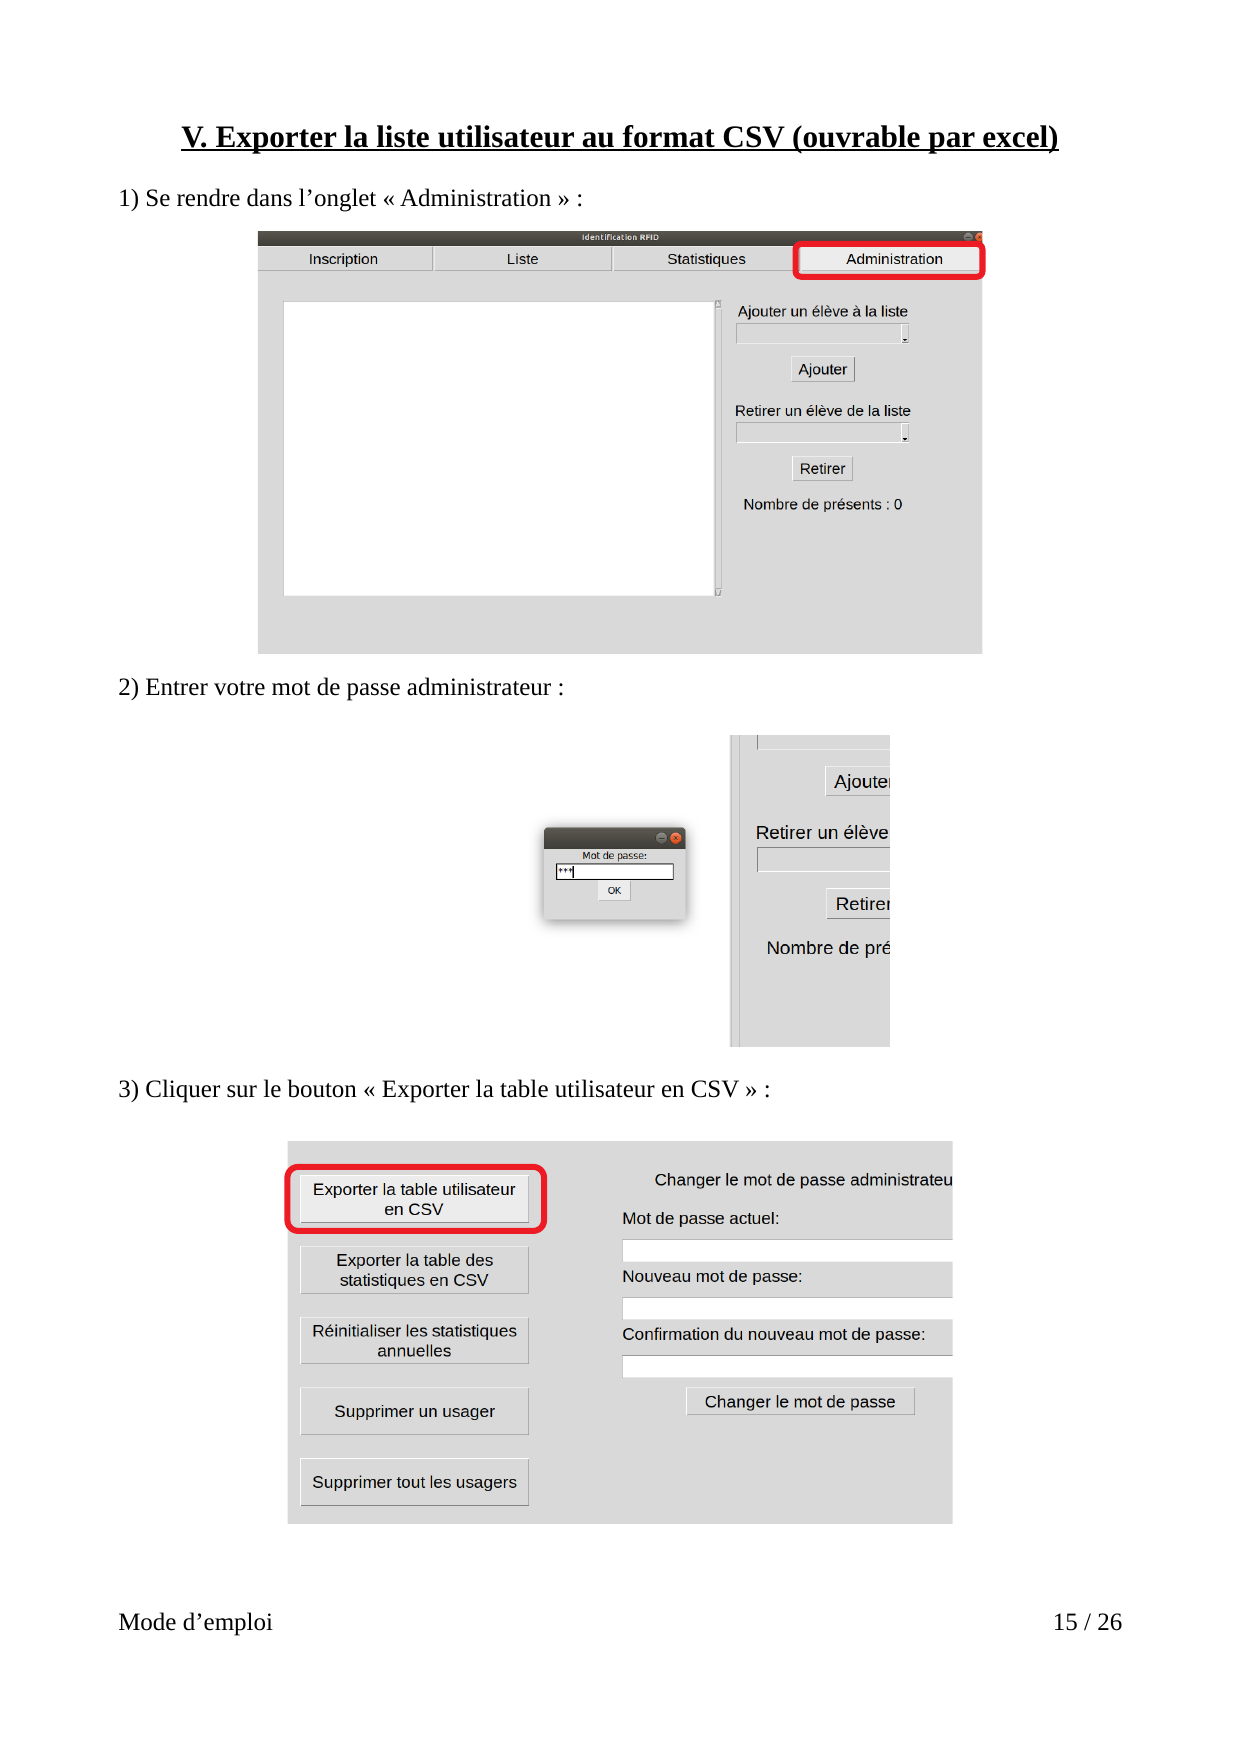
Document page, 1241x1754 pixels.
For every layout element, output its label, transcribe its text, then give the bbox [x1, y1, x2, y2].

picture [257, 231, 983, 654]
picture [799, 247, 979, 273]
text 3) Cliquer sur le bouton « Exporter la table utilisateur en CSV » : [118, 1074, 1122, 1103]
picture [291, 1170, 541, 1227]
picture [287, 1141, 953, 1524]
text 2) Entrer votre mot de passe administrateur : [118, 672, 1122, 700]
text V. Exporter la liste utilisateur au format CSV (ouvrable par excel) [118, 118, 1122, 154]
text 1) Se rendre dans l’onglet « Administration » : [118, 183, 1122, 212]
picture [412, 735, 842, 1047]
